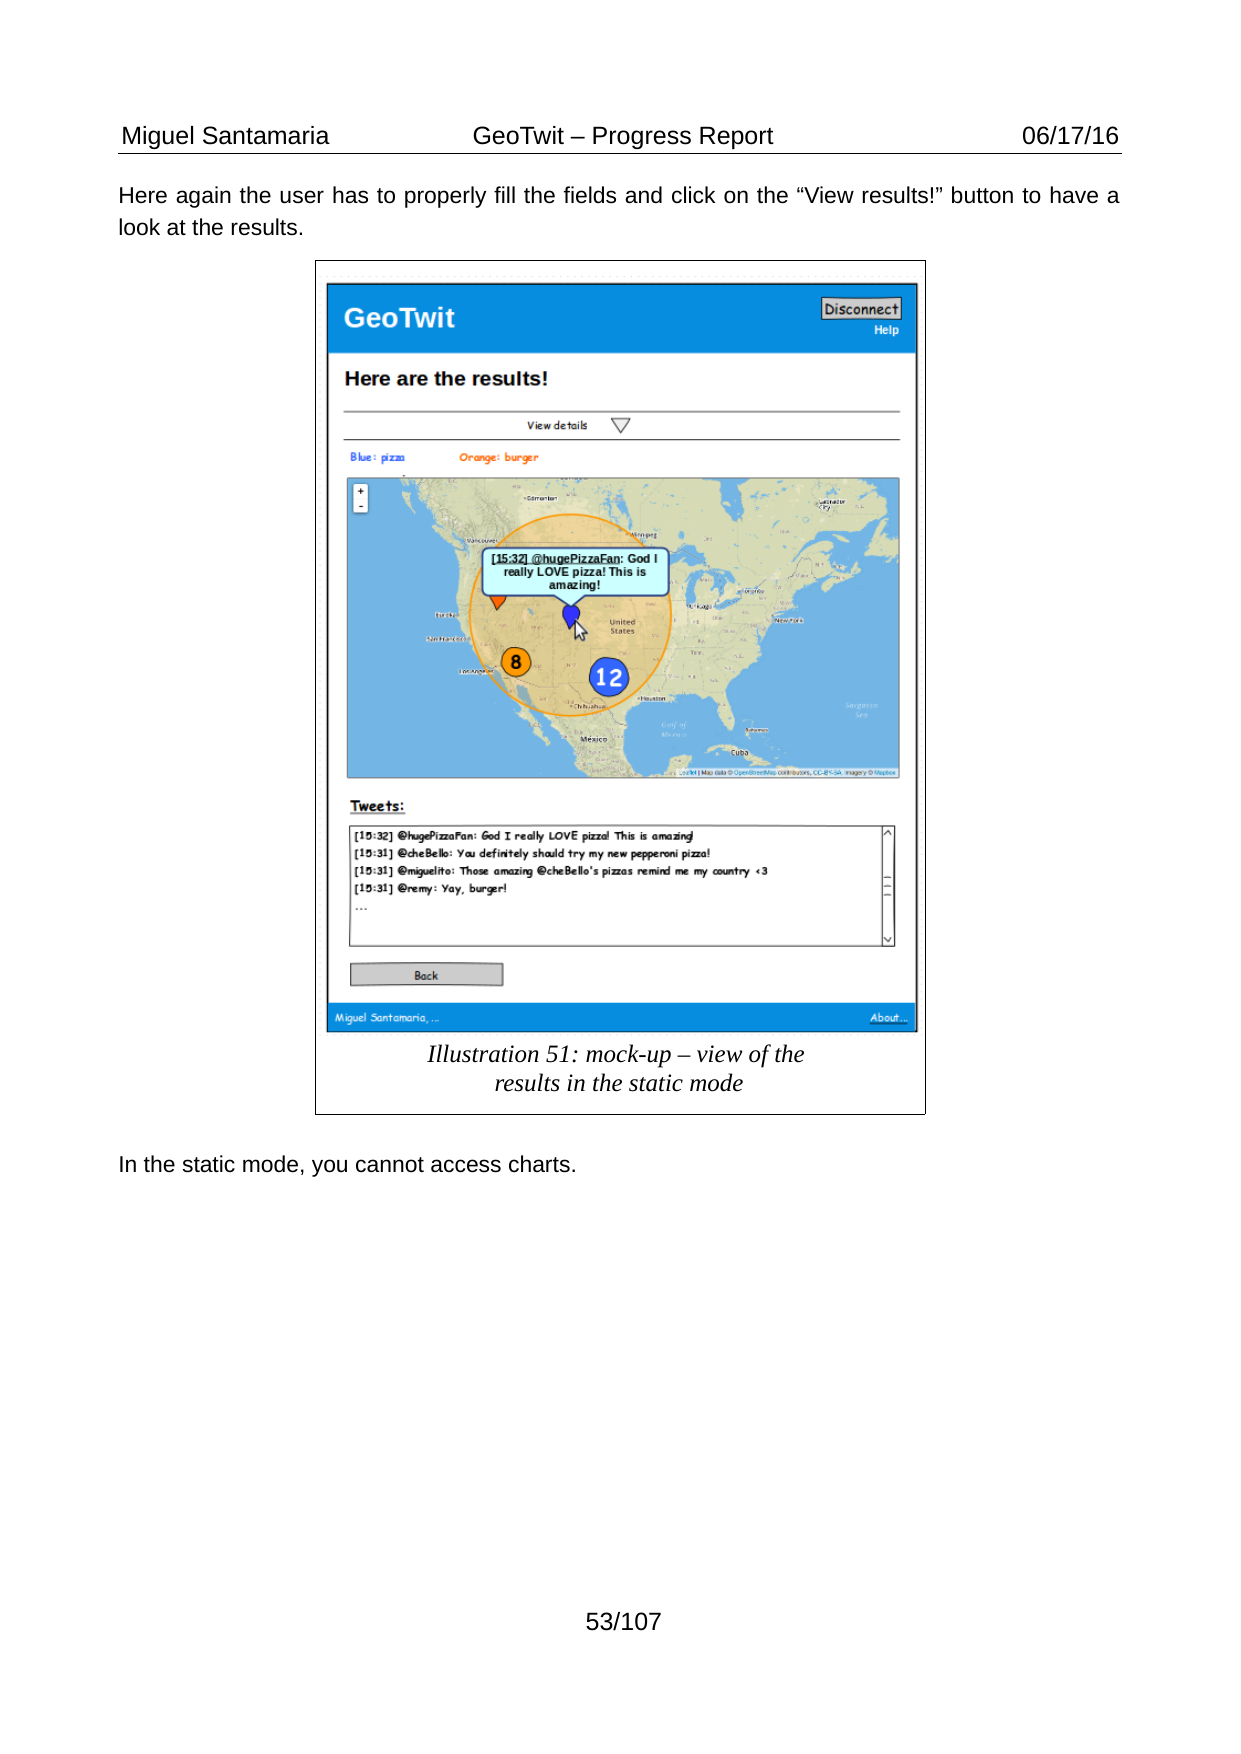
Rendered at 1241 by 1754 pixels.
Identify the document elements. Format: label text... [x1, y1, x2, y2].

picture [317, 275, 923, 1040]
text Here again the user has to properly fill the fields and click on the “View results!” button to have a look at the results. [118, 182, 1122, 240]
text In the static mode, you cannot access charts. [118, 260, 1122, 1177]
text Illustration 51: mock-up – view of the results in the static mode [318, 1040, 922, 1097]
